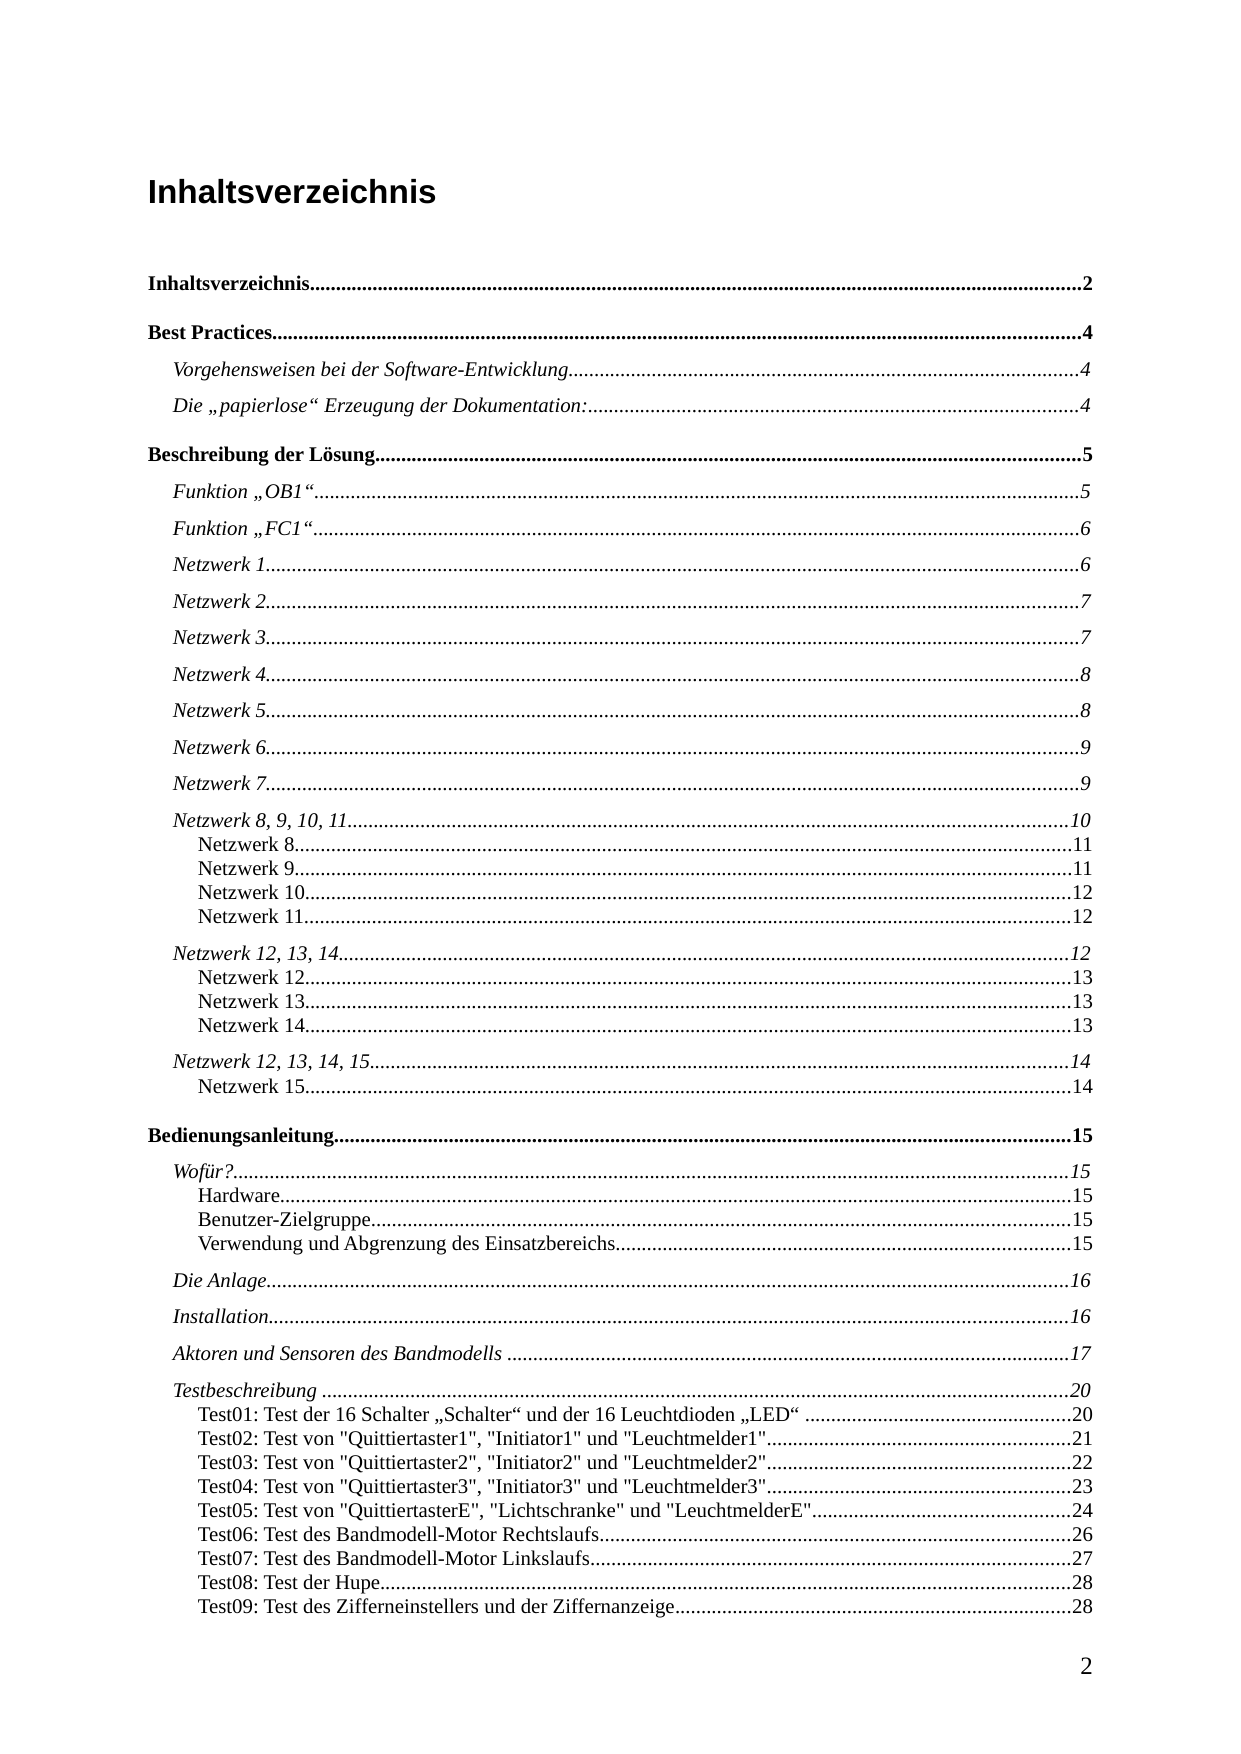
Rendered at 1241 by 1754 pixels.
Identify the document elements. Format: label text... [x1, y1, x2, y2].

text Die „papierlose“ Erzeugung der Dokumentation: 4 [173, 393, 1093, 417]
text Testbeschreibung 20 [173, 1378, 1093, 1402]
text Test08: Test der Hupe 28 [198, 1570, 1093, 1594]
text Netzwerk 10 12 [198, 880, 1093, 904]
text Netzwerk 1 6 [173, 552, 1093, 576]
text Test01: Test der 16 Schalter „Schalter“ und der 16 Leuchtdioden „LED“ 20 [198, 1402, 1093, 1426]
text Netzwerk 8 11 [198, 832, 1093, 856]
text Netzwerk 6 9 [173, 735, 1093, 759]
text Verwendung und Abgrenzung des Einsatzbereichs 15 [198, 1231, 1093, 1255]
text Netzwerk 5 8 [173, 698, 1093, 722]
text Benutzer-Zielgruppe 15 [198, 1207, 1093, 1231]
text Vorgehensweisen bei der Software-Entwicklung 4 [173, 357, 1093, 381]
text Netzwerk 8, 9, 10, 11 10 [173, 808, 1093, 832]
subtitle Inhaltsverzeichnis [148, 173, 1093, 211]
text Installation 16 [173, 1304, 1093, 1328]
text Wofür? 15 [173, 1159, 1093, 1183]
text Test05: Test von "QuittiertasterE", "Lichtschranke" und "LeuchtmelderE" 24 [198, 1498, 1093, 1522]
text Netzwerk 14 13 [198, 1013, 1093, 1037]
text Netzwerk 13 13 [198, 989, 1093, 1013]
text Inhaltsverzeichnis 2 [148, 271, 1093, 295]
text Test03: Test von "Quittiertaster2", "Initiator2" und "Leuchtmelder2" 22 [198, 1450, 1093, 1474]
text Netzwerk 3 7 [173, 625, 1093, 649]
text Aktoren und Sensoren des Bandmodells 17 [173, 1341, 1093, 1365]
text Bedienungsanleitung 15 [148, 1123, 1093, 1147]
text Netzwerk 4 8 [173, 662, 1093, 686]
text Beschreibung der Lösung 5 [148, 442, 1093, 466]
text Netzwerk 12, 13, 14, 15 14 [173, 1049, 1093, 1073]
text Test06: Test des Bandmodell-Motor Rechtslaufs 26 [198, 1522, 1093, 1546]
text Netzwerk 12 13 [198, 965, 1093, 989]
text Funktion „FC1“ 6 [173, 515, 1093, 539]
text Netzwerk 2 7 [173, 588, 1093, 613]
text Funktion „OB1“ 5 [173, 479, 1093, 503]
text Netzwerk 15 14 [198, 1073, 1093, 1098]
text Hardware 15 [198, 1183, 1093, 1207]
text Netzwerk 9 11 [198, 856, 1093, 880]
text Netzwerk 12, 13, 14 12 [173, 941, 1093, 965]
text Test09: Test des Zifferneinstellers und der Ziffernanzeige 28 [198, 1594, 1093, 1618]
text Test07: Test des Bandmodell-Motor Linkslaufs 27 [198, 1546, 1093, 1570]
text Die Anlage 16 [173, 1268, 1093, 1292]
text Netzwerk 11 12 [198, 904, 1093, 928]
text Best Practices 4 [148, 320, 1093, 344]
text Test04: Test von "Quittiertaster3", "Initiator3" und "Leuchtmelder3" 23 [198, 1474, 1093, 1498]
text Netzwerk 7 9 [173, 771, 1093, 795]
text Test02: Test von "Quittiertaster1", "Initiator1" und "Leuchtmelder1" 21 [198, 1426, 1093, 1450]
